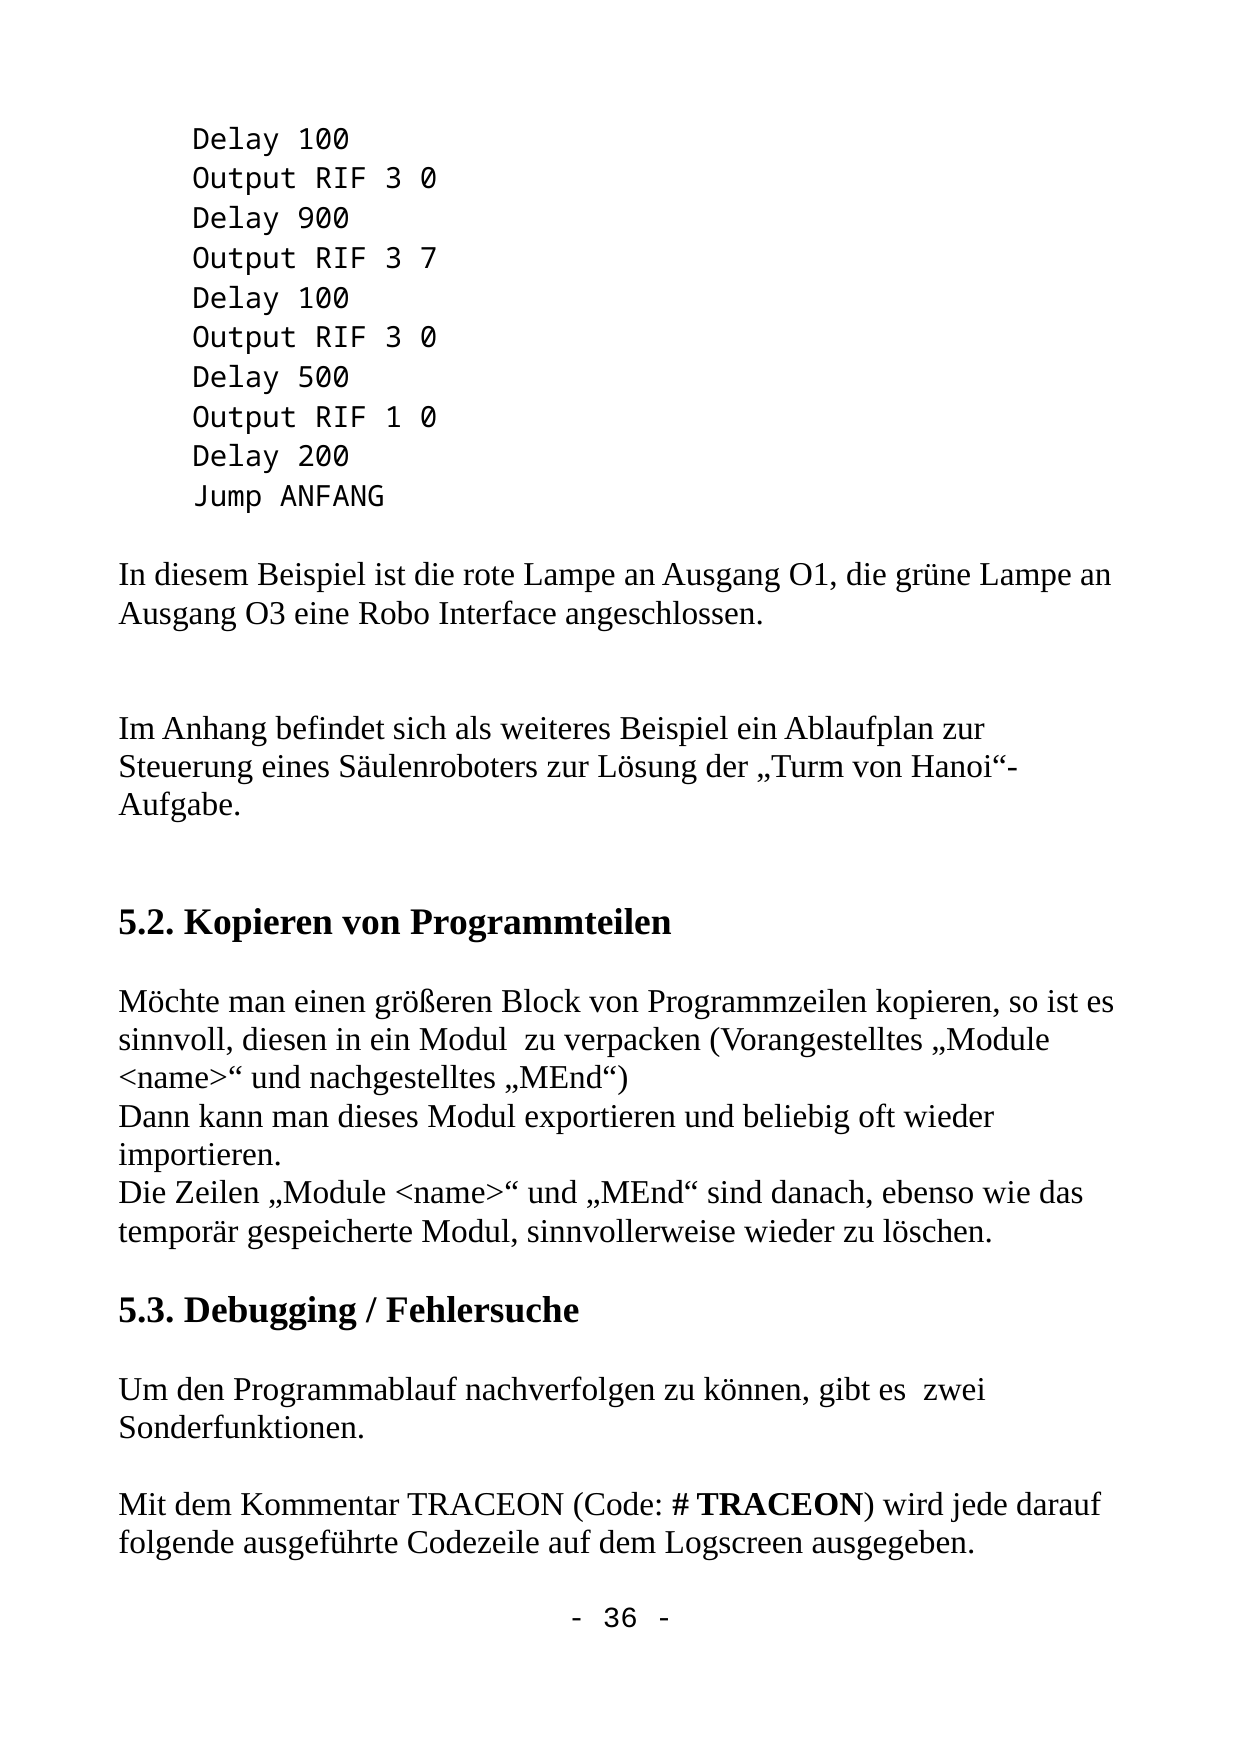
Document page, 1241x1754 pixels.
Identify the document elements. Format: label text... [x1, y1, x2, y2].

text 5.3. Debugging / Fehlersuche [118, 1288, 1122, 1331]
text Die Zeilen „Module <name>“ und „MEnd“ sind danach, ebenso wie das temporär gespeicherte Modul, sinnvollerweise wieder zu löschen. [118, 1173, 1122, 1249]
text 5.2. Kopieren von Programmteilen [118, 900, 1122, 943]
text In diesem Beispiel ist die rote Lampe an Ausgang O1, die grüne Lampe an Ausgang O3 eine Robo Interface angeschlossen. [118, 555, 1122, 631]
text Um den Programmablauf nachverfolgen zu können, gibt es zwei Sonderfunktionen. [118, 1369, 1122, 1446]
text Im Anhang befindet sich als weiteres Beispiel ein Ablaufplan zur Steuerung eines Säulenroboters zur Lösung der „Turm von Hanoi“-Aufgabe. [118, 708, 1122, 823]
text Jump ANFANG [118, 475, 1122, 555]
text Mit dem Kommentar TRACEON (Code: # TRACEON) wird jede darauf folgende ausgeführte Codezeile auf dem Logscreen ausgegeben. [118, 1484, 1122, 1561]
text Möchte man einen größeren Block von Programmzeilen kopieren, so ist es sinnvoll, diesen in ein Modul zu verpacken (Vorangestelltes „Module <name>“ und nachgestelltes „MEnd“) [118, 981, 1122, 1096]
text Delay 100 Output RIF 3 0 Delay 900 Output RIF 3 7 Delay 100 Output RIF 3 0 Delay 500 Output RIF 1 0 Delay 200 [118, 118, 1122, 475]
text Dann kann man dieses Modul exportieren und beliebig oft wieder importieren. [118, 1096, 1122, 1173]
